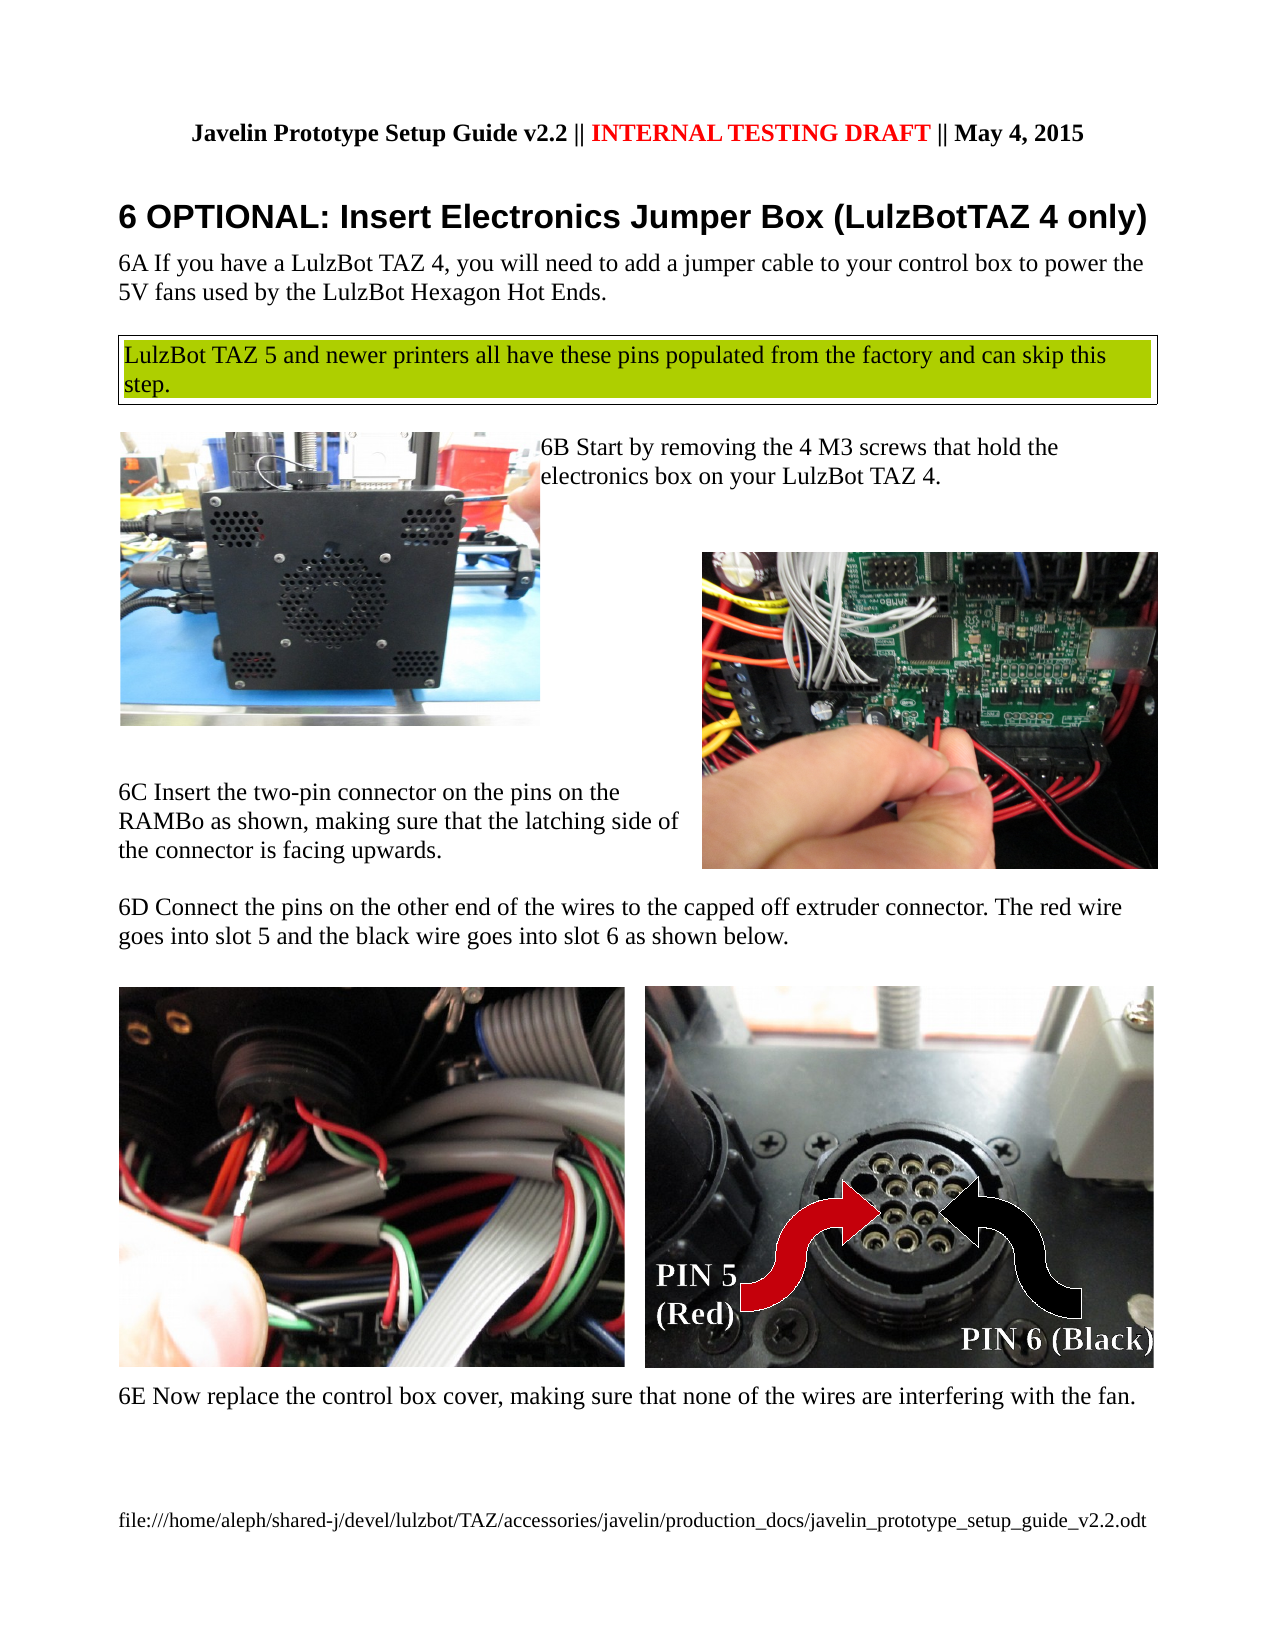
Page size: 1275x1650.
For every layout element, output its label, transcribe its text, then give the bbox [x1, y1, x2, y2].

subtitle 6 OPTIONAL: Insert Electronics Jumper Box (LulzBotTAZ 4 only) [118, 197, 1157, 236]
picture [702, 552, 1158, 869]
text 6C Insert the two-pin connector on the pins on the RAMBo as shown, making sure that the latching side of the connector is facing upwards. [118, 777, 702, 864]
text 6A If you have a LulzBot TAZ 4, you will need to add a jumper cable to your control box to power the 5V fans used by the LulzBot Hexagon Hot Ends. [118, 248, 1157, 306]
text 6B Start by removing the 4 M3 screws that hold the electronics box on your LulzBot TAZ 4. [541, 432, 1157, 490]
picture [120, 432, 541, 726]
text 6D Connect the pins on the other end of the wires to the capped off extruder connector. The red wire goes into slot 5 and the black wire goes into slot 6 as shown below. [118, 892, 1157, 950]
text 6E Now replace the control box cover, making sure that none of the wires are interfering with the fan. [118, 1381, 1157, 1410]
picture [645, 986, 1154, 1368]
table_header LulzBot TAZ 5 and newer printers all have these pins populated from the factory and can skip this step. [119, 336, 1157, 404]
picture [119, 987, 625, 1367]
